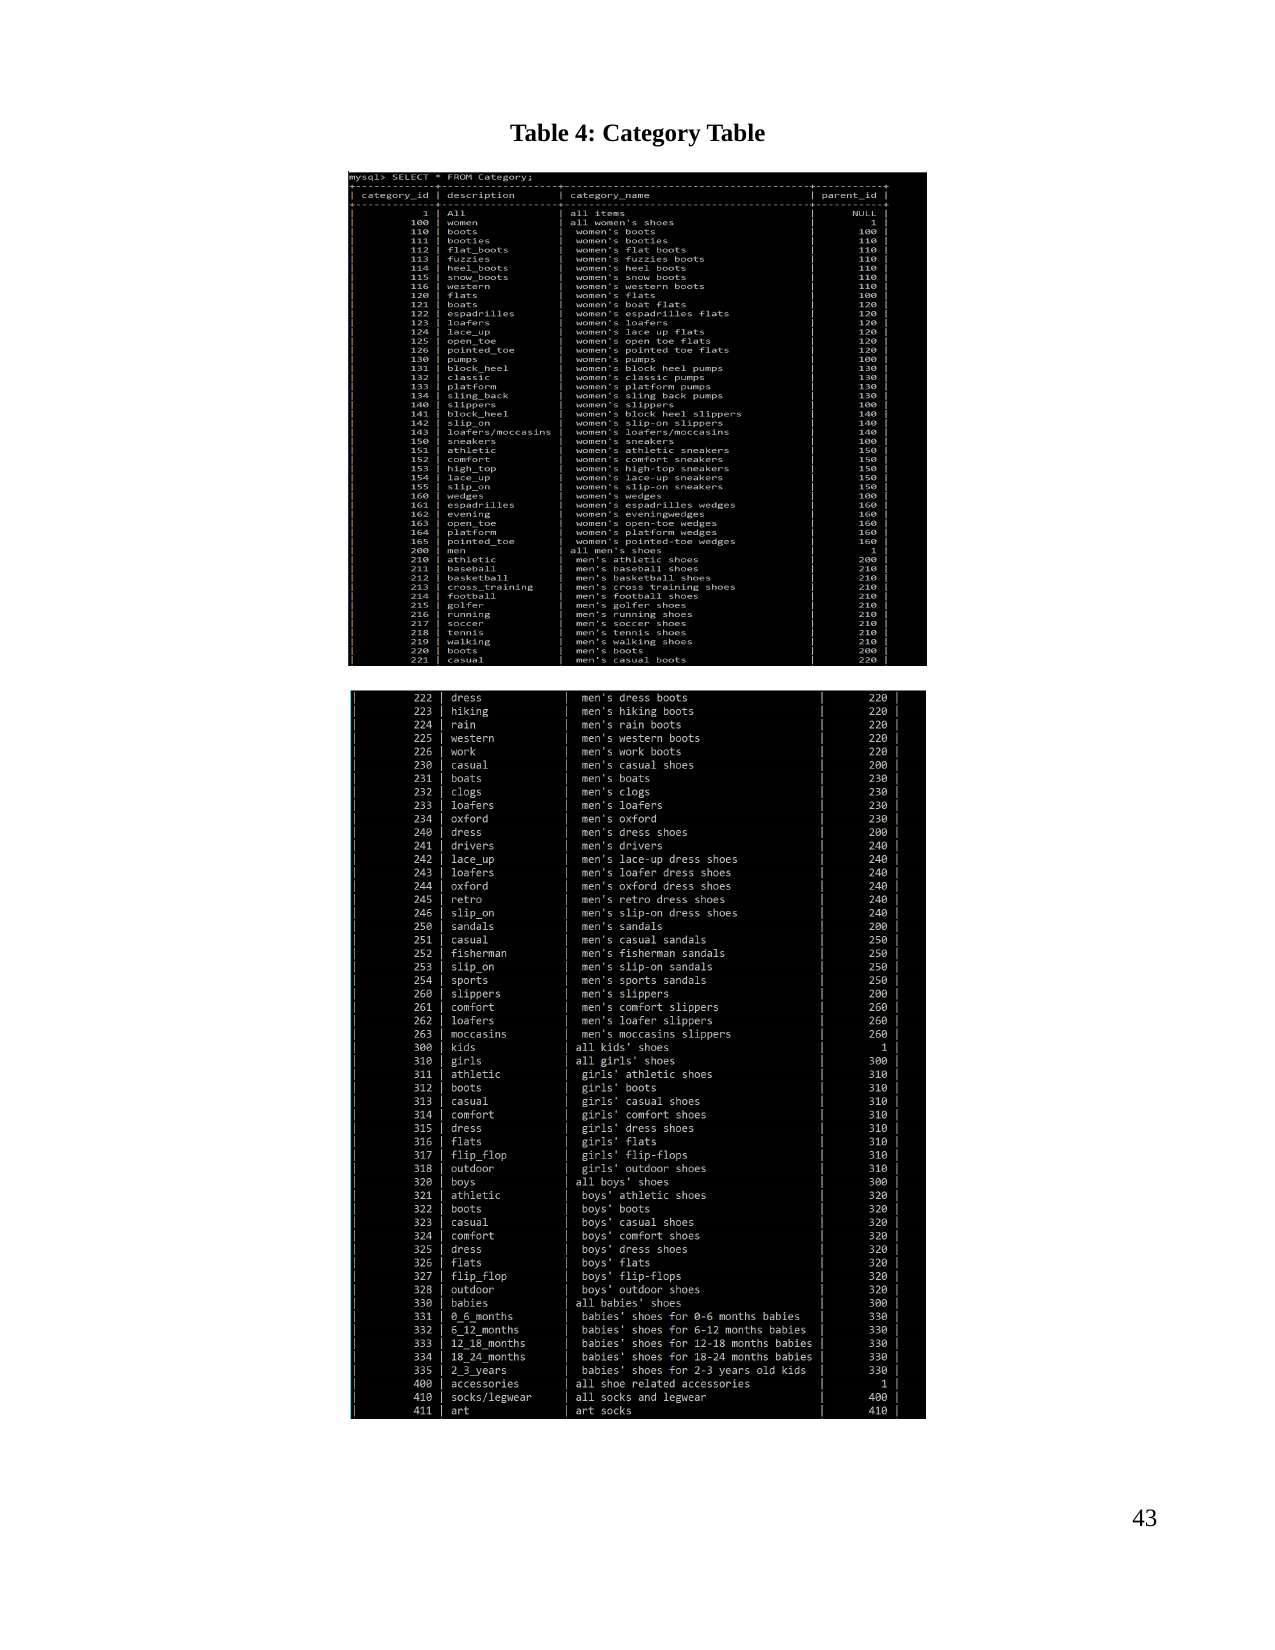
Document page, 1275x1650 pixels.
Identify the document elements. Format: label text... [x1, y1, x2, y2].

picture [350, 690, 926, 1419]
picture [348, 171, 927, 666]
text Table 4: Category Table [118, 118, 1157, 147]
